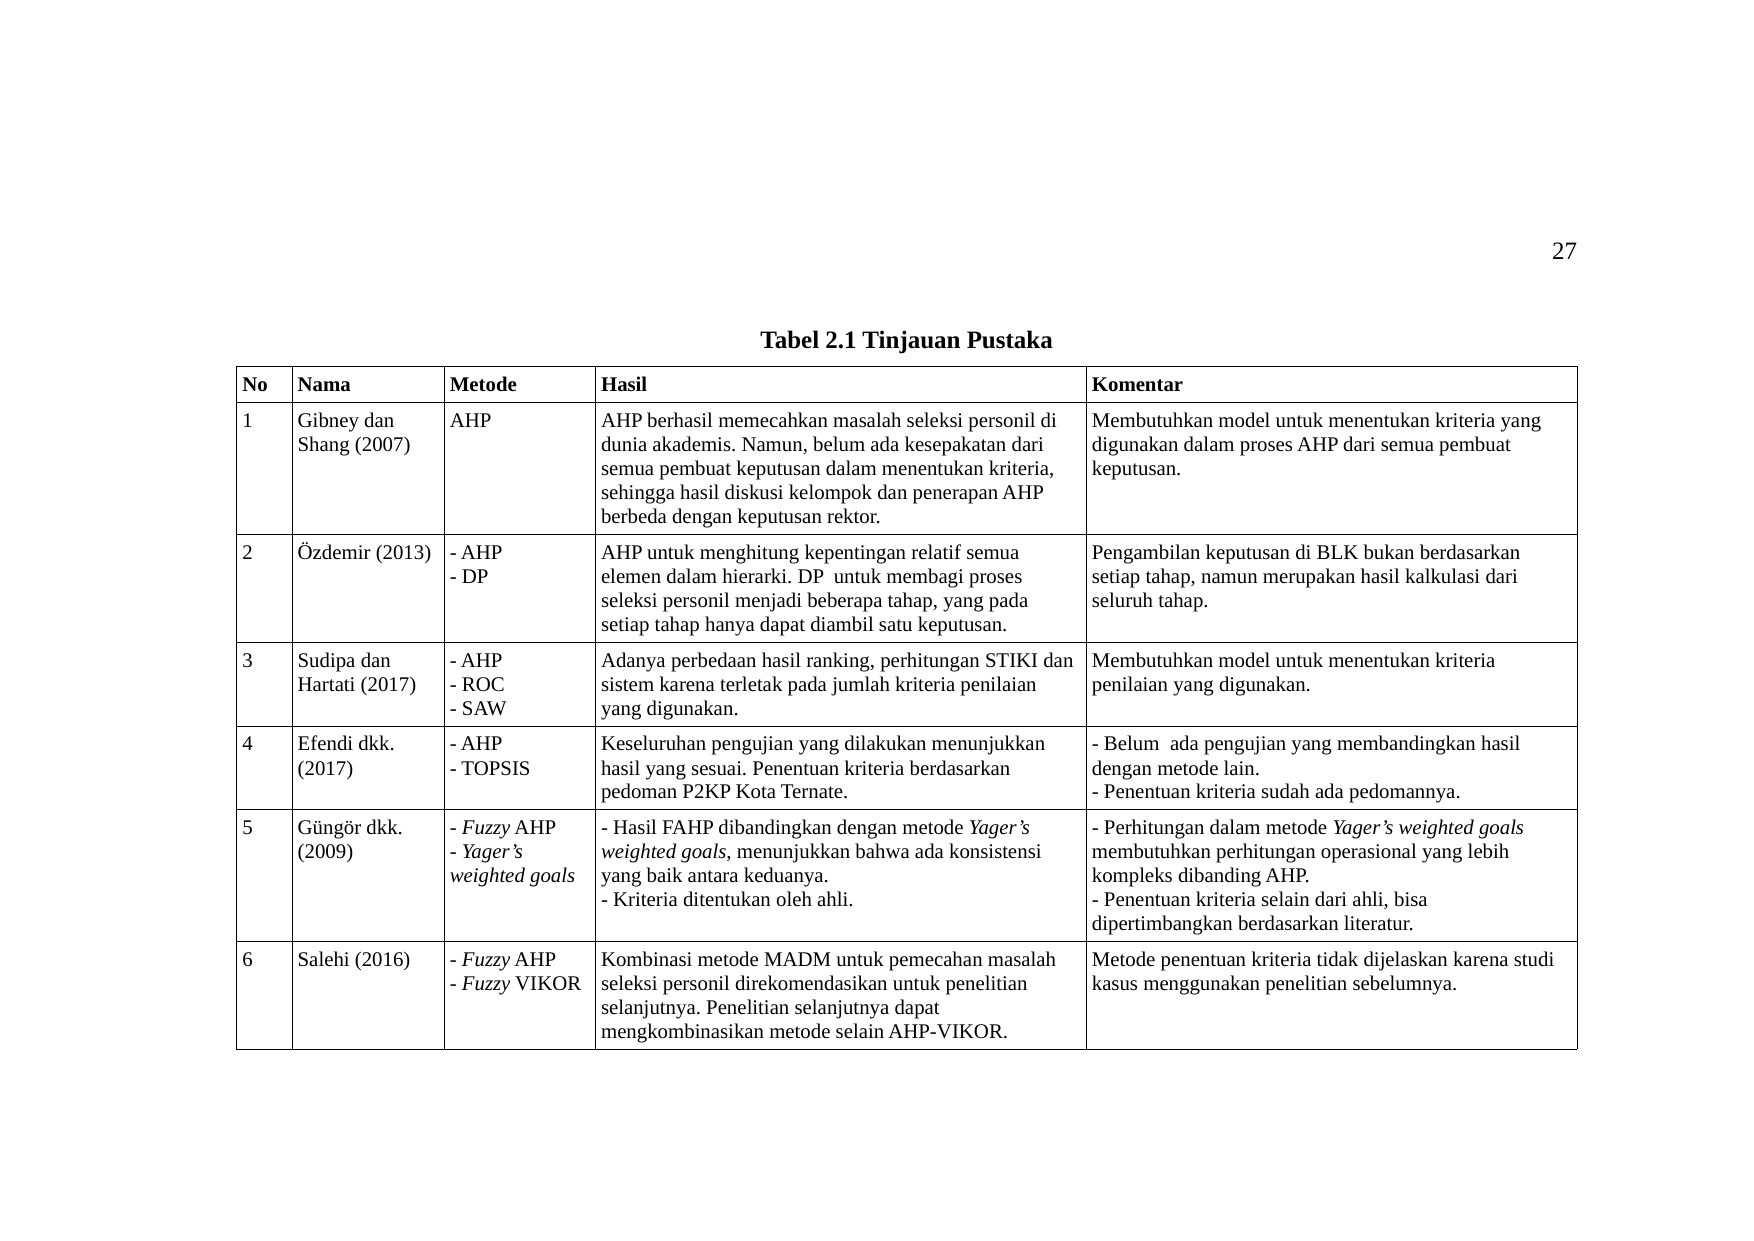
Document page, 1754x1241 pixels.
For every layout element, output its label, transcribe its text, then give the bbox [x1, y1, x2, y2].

table_cell 6 [237, 942, 292, 1049]
table_cell Membutuhkan model untuk menentukan kriteria yang digunakan dalam proses AHP dari semua pembuat keputusan. [1087, 403, 1577, 534]
table_cell Güngör dkk. (2009) [293, 810, 444, 941]
table_cell Sudipa dan Hartati (2017) [293, 643, 444, 726]
table_cell AHP berhasil memecahkan masalah seleksi personil di dunia akademis. Namun, belum ada kesepakatan dari semua pembuat keputusan dalam menentukan kriteria, sehingga hasil diskusi kelompok dan penerapan AHP berbeda dengan keputusan rektor. [596, 403, 1086, 534]
table_cell 4 [237, 727, 292, 809]
table_cell 1 [237, 403, 292, 534]
table_cell Efendi dkk. (2017) [293, 727, 444, 809]
table_cell - Fuzzy AHP - Fuzzy VIKOR [445, 942, 595, 1049]
table_cell Salehi (2016) [293, 942, 444, 1049]
table_header Metode [445, 367, 595, 402]
table_cell Özdemir (2013) [293, 535, 444, 642]
table_cell Pengambilan keputusan di BLK bukan berdasarkan setiap tahap, namun merupakan hasil kalkulasi dari seluruh tahap. [1087, 535, 1577, 642]
table_cell - Fuzzy AHP - Yager’s weighted goals [445, 810, 595, 941]
table_cell - AHP - TOPSIS [445, 727, 595, 809]
table_cell 3 [237, 643, 292, 726]
table_cell - Perhitungan dalam metode Yager’s weighted goals membutuhkan perhitungan operasional yang lebih kompleks dibanding AHP. - Penentuan kriteria selain dari ahli, bisa dipertimbangkan berdasarkan literatur. [1087, 810, 1577, 941]
table_header No [237, 367, 292, 402]
table_cell 5 [237, 810, 292, 941]
table_cell Kombinasi metode MADM untuk pemecahan masalah seleksi personil direkomendasikan untuk penelitian selanjutnya. Penelitian selanjutnya dapat mengkombinasikan metode selain AHP-VIKOR. [596, 942, 1086, 1049]
table_cell Adanya perbedaan hasil ranking, perhitungan STIKI dan sistem karena terletak pada jumlah kriteria penilaian yang digunakan. [596, 643, 1086, 726]
table_cell Membutuhkan model untuk menentukan kriteria penilaian yang digunakan. [1087, 643, 1577, 726]
table_header Hasil [596, 367, 1086, 402]
table_header Komentar [1087, 367, 1577, 402]
table_cell AHP untuk menghitung kepentingan relatif semua elemen dalam hierarki. DP untuk membagi proses seleksi personil menjadi beberapa tahap, yang pada setiap tahap hanya dapat diambil satu keputusan. [596, 535, 1086, 642]
table_cell - Hasil FAHP dibandingkan dengan metode Yager’s weighted goals, menunjukkan bahwa ada konsistensi yang baik antara keduanya. - Kriteria ditentukan oleh ahli. [596, 810, 1086, 941]
table_cell - Belum ada pengujian yang membandingkan hasil dengan metode lain. - Penentuan kriteria sudah ada pedomannya. [1087, 727, 1577, 809]
table_cell AHP [445, 403, 595, 534]
table_cell - AHP - DP [445, 535, 595, 642]
table_cell Keseluruhan pengujian yang dilakukan menunjukkan hasil yang sesuai. Penentuan kriteria berdasarkan pedoman P2KP Kota Ternate. [596, 727, 1086, 809]
table_cell Metode penentuan kriteria tidak dijelaskan karena studi kasus menggunakan penelitian sebelumnya. [1087, 942, 1577, 1049]
text Tabel 2.1 Tinjauan Pustaka [236, 325, 1577, 354]
table_header Nama [293, 367, 444, 402]
table_cell - AHP - ROC - SAW [445, 643, 595, 726]
table_cell 2 [237, 535, 292, 642]
table_cell Gibney dan Shang (2007) [293, 403, 444, 534]
